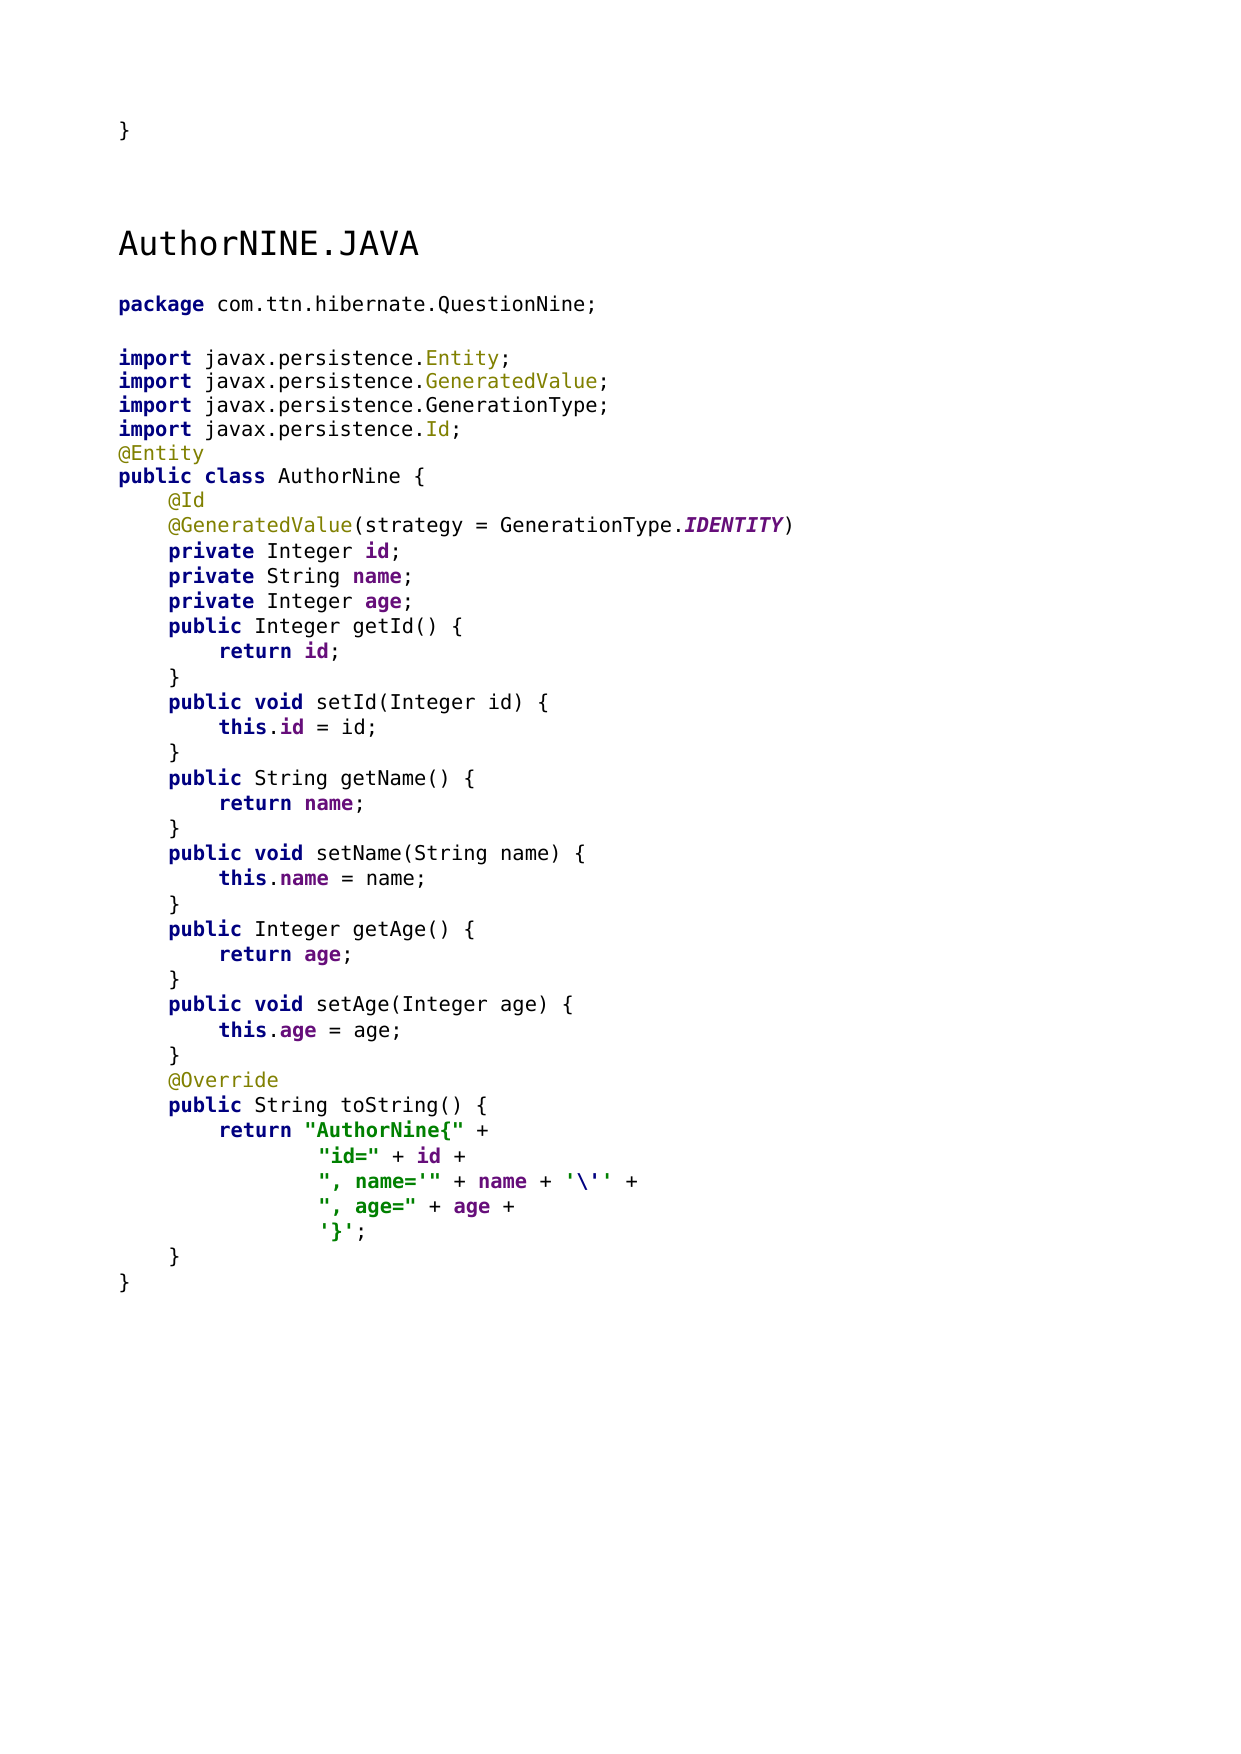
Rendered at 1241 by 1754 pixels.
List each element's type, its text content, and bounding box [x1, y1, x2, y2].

text this.id = id; [118, 716, 1122, 741]
text import javax.persistence.GenerationType; [118, 394, 1122, 417]
text private Integer id; [118, 539, 1122, 564]
text return age; [118, 942, 1122, 968]
text } [118, 118, 1122, 142]
text import javax.persistence.GeneratedValue; [118, 370, 1122, 394]
text @GeneratedValue(strategy = GenerationType.IDENTITY) [118, 514, 1122, 539]
text @Entity [118, 441, 1122, 465]
text public Integer getId() { [118, 615, 1122, 640]
text public Integer getAge() { [118, 917, 1122, 942]
text import javax.persistence.Entity; [118, 346, 1122, 370]
text return name; [118, 791, 1122, 816]
text } [118, 1043, 1122, 1068]
text this.name = name; [118, 867, 1122, 892]
text package com.ttn.hibernate.QuestionNine; [118, 293, 1122, 317]
text ", name='" + name + '\'' + [118, 1169, 1122, 1194]
text ", age=" + age + [118, 1194, 1122, 1220]
text } [118, 741, 1122, 766]
text } [118, 1270, 1122, 1294]
text return id; [118, 640, 1122, 665]
text public String toString() { [118, 1094, 1122, 1119]
text return "AuthorNine{" + [118, 1119, 1122, 1144]
text public void setName(String name) { [118, 842, 1122, 867]
text "id=" + id + [118, 1144, 1122, 1169]
text } [118, 1245, 1122, 1270]
text private Integer age; [118, 589, 1122, 615]
text this.age = age; [118, 1018, 1122, 1043]
text } [118, 816, 1122, 842]
text public void setId(Integer id) { [118, 690, 1122, 716]
text @Id [118, 489, 1122, 514]
text } [118, 968, 1122, 993]
text AuthorNINE.JAVA [118, 224, 1122, 263]
text public class AuthorNine { [118, 465, 1122, 489]
text private String name; [118, 564, 1122, 589]
text @Override [118, 1068, 1122, 1094]
text } [118, 892, 1122, 917]
text '}'; [118, 1220, 1122, 1245]
text import javax.persistence.Id; [118, 417, 1122, 441]
text public void setAge(Integer age) { [118, 993, 1122, 1018]
text } [118, 665, 1122, 690]
text public String getName() { [118, 766, 1122, 791]
